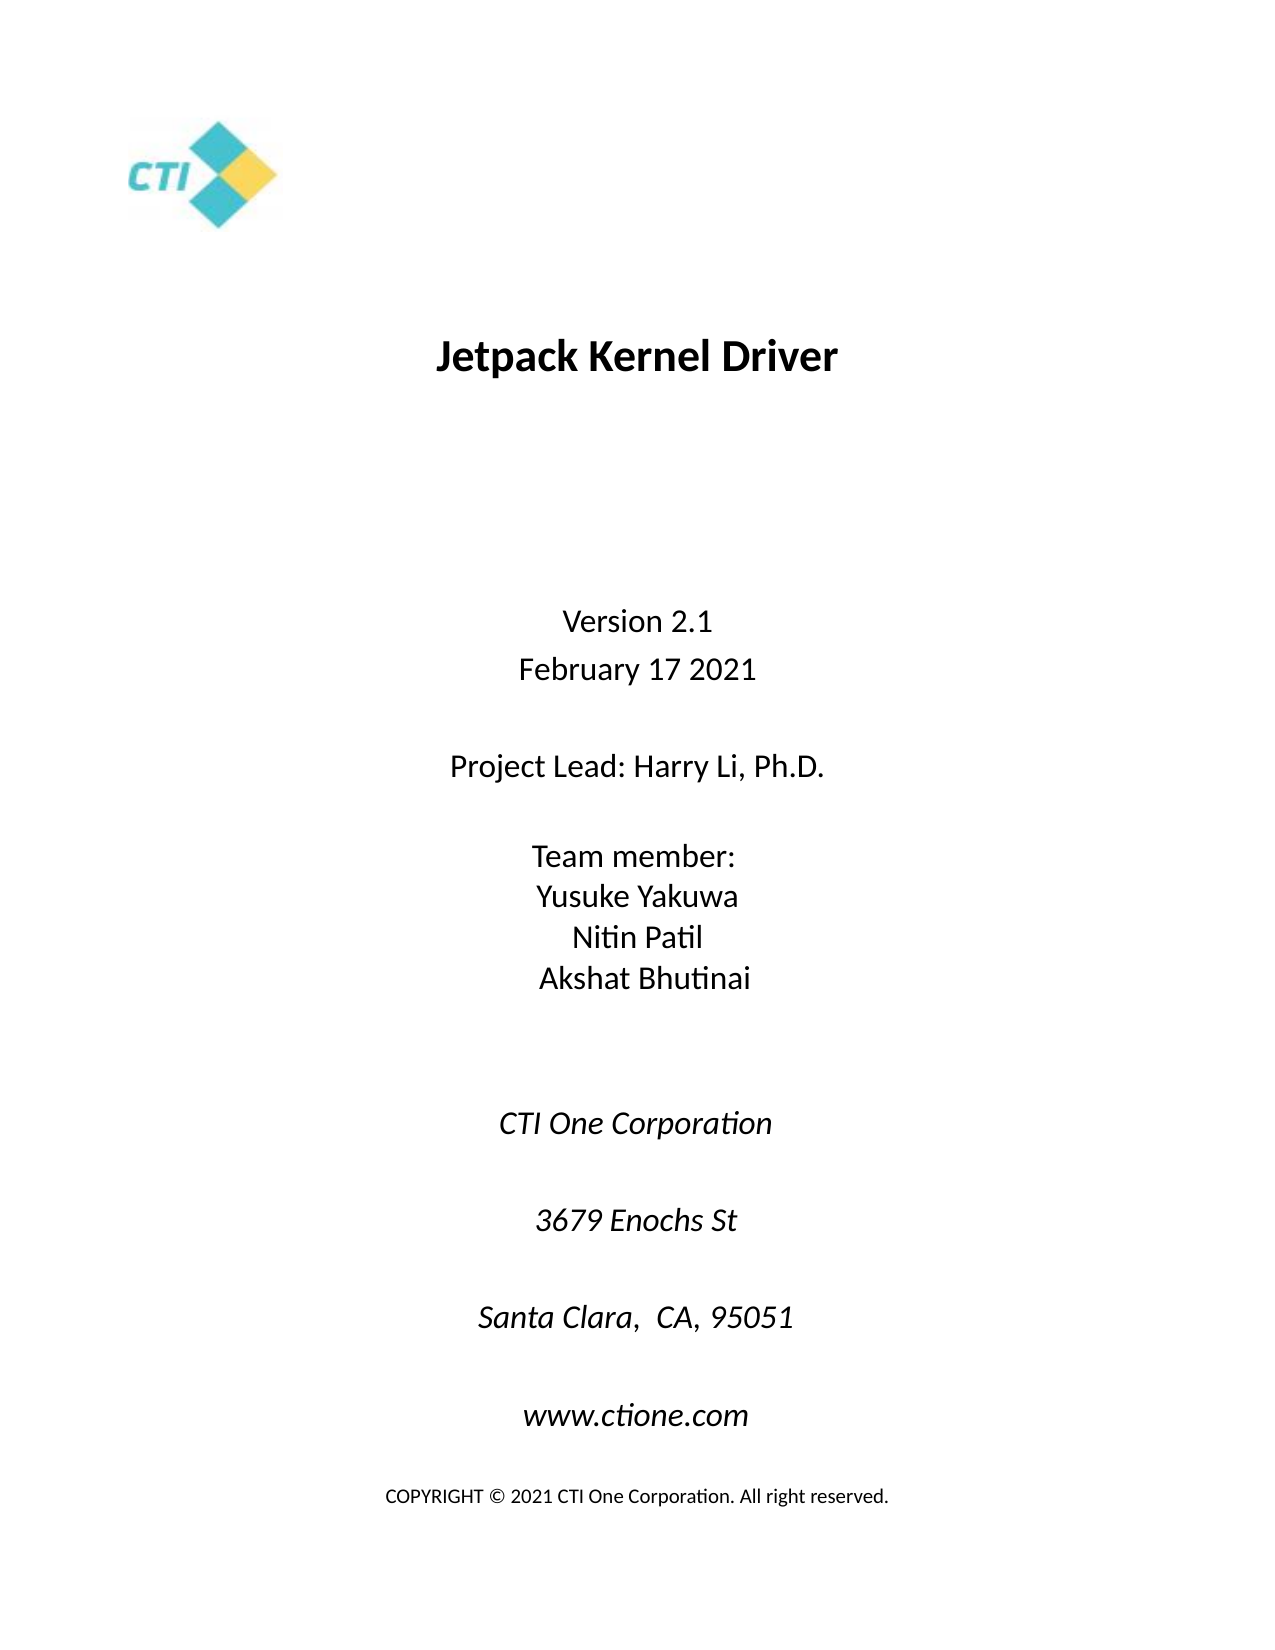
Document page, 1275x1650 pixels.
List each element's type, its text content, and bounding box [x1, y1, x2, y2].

text February 17 2021 [118, 648, 1157, 689]
text Project Lead: Harry Li, Ph.D. [118, 745, 1157, 786]
text Santa Clara, CA, 95051 [118, 1297, 1157, 1337]
text Jetpack Kernel Driver [118, 327, 1157, 382]
picture [128, 115, 283, 232]
text Nitin Patil [118, 916, 1157, 957]
text CTI One Corporation [118, 1102, 1157, 1143]
text COPYRIGHT © 2021 CTI One Corporation. All right reserved. [118, 1483, 1157, 1508]
text Akshat Bhutinai [118, 957, 1157, 997]
text Team member: [118, 834, 1157, 875]
text Version 2.1 [118, 600, 1157, 640]
text www.ctione.com [118, 1394, 1157, 1434]
text Yusuke Yakuwa [118, 875, 1157, 916]
text 3679 Enochs St [118, 1199, 1157, 1240]
